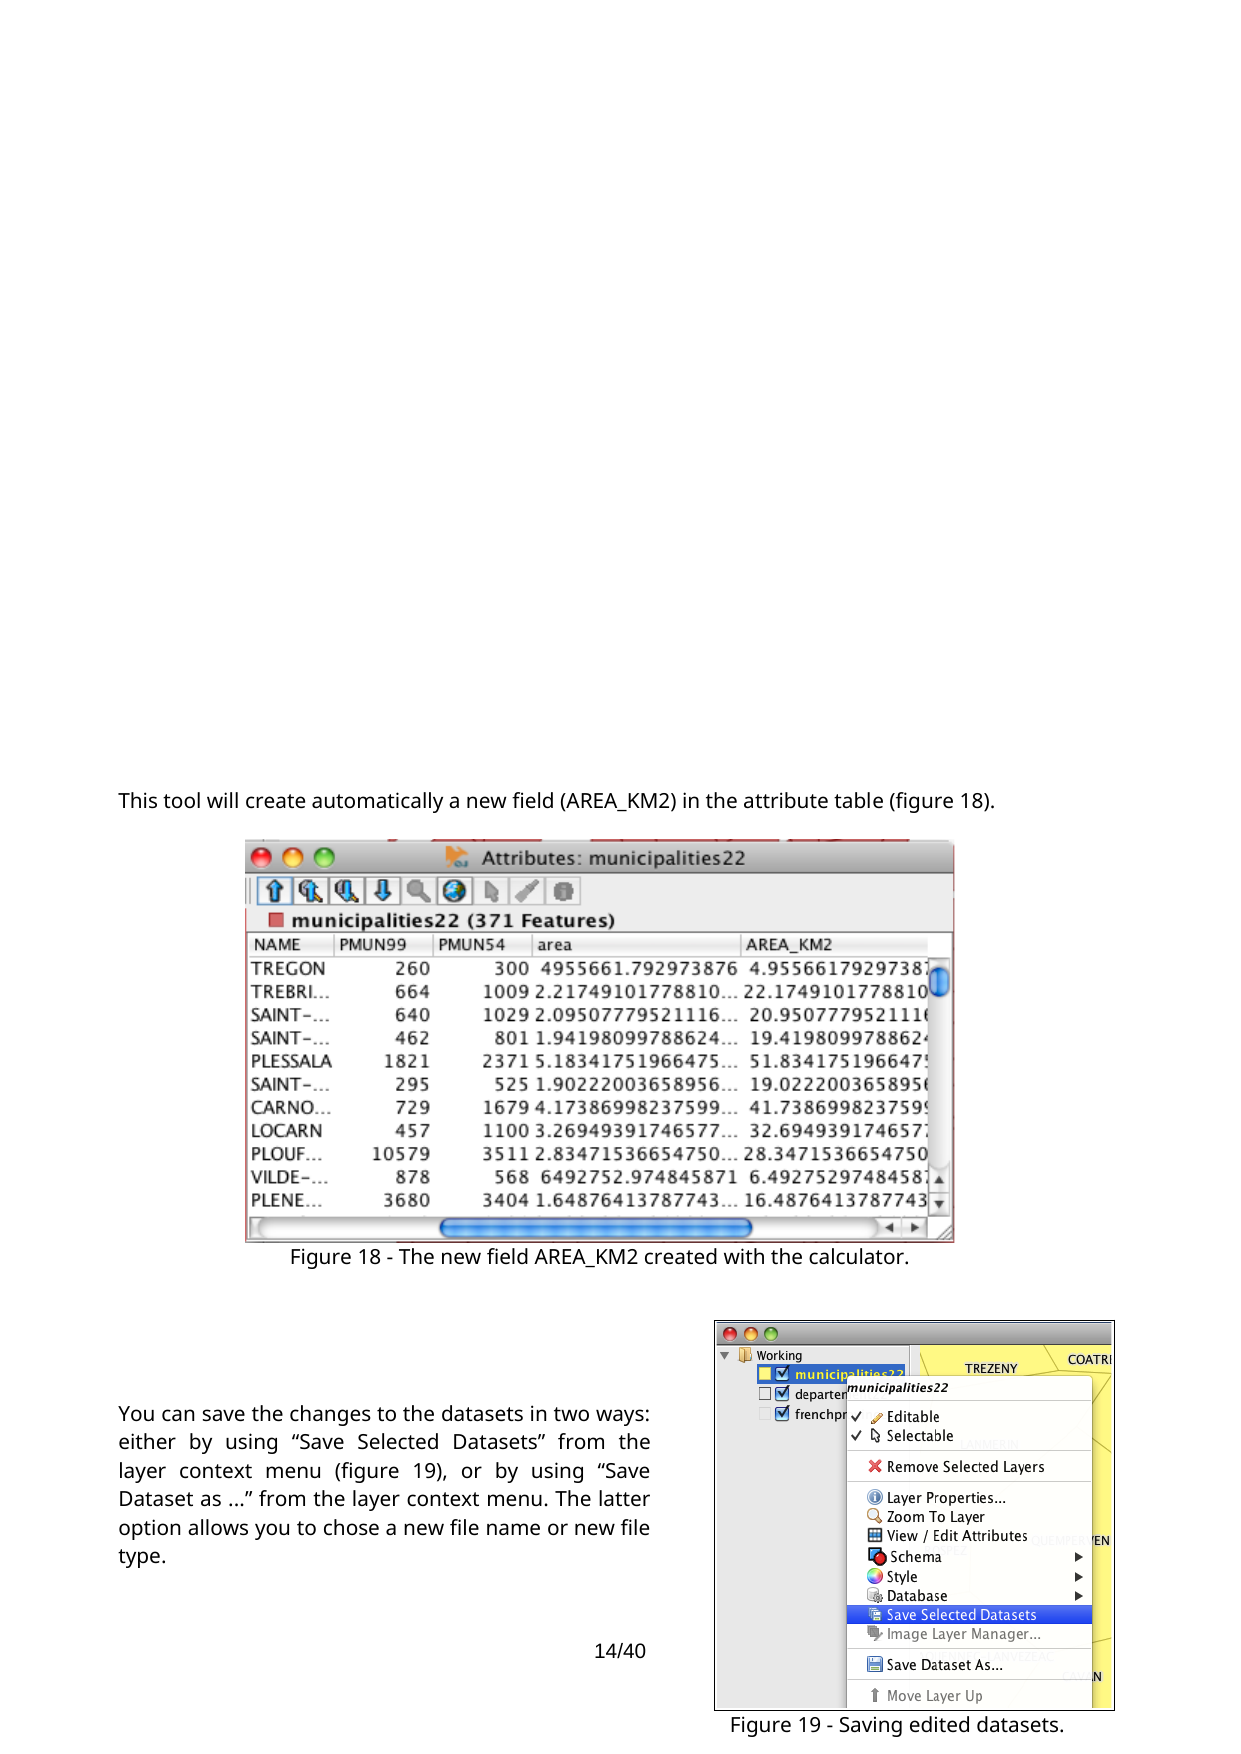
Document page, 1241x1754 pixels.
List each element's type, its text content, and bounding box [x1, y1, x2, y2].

picture [716, 1322, 1112, 1708]
text Figure 18 - The new field AREA_KM2 created with the calculator. [220, 852, 979, 1271]
text Figure 19 - Saving edited datasets. [669, 1332, 1114, 1739]
picture [245, 839, 955, 1243]
text You can save the changes to the datasets in two ways: either by using “Save Selected Datasets” from the layer context menu (figure 19), or by using “Save Dataset as ...” from the layer context menu. The latter option allows you to chose a new file name or new file type. [118, 1399, 669, 1569]
text This tool will create automatically a new field (AREA_KM2) in the attribute table (figure 18). [118, 786, 1122, 814]
